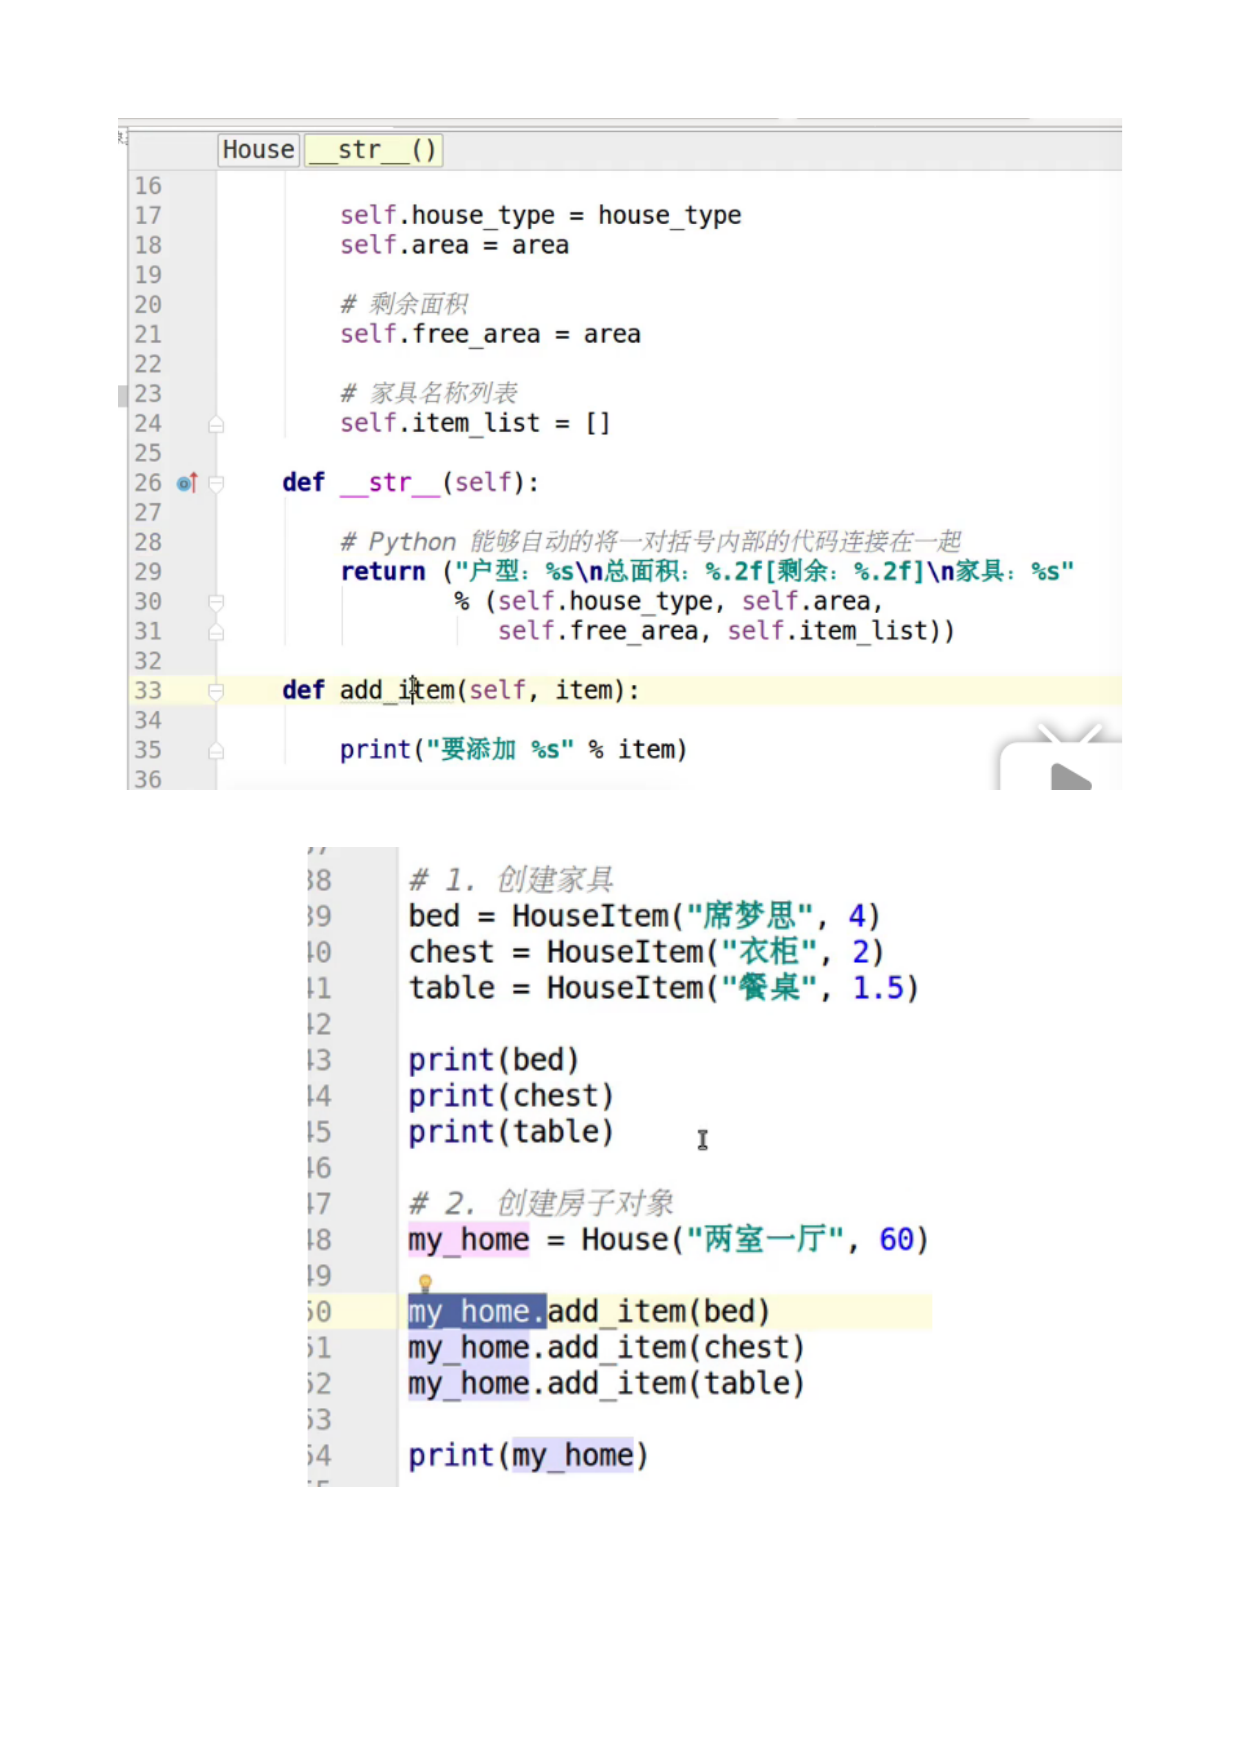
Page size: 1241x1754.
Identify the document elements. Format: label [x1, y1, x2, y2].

picture [307, 847, 933, 1487]
picture [118, 118, 1123, 790]
